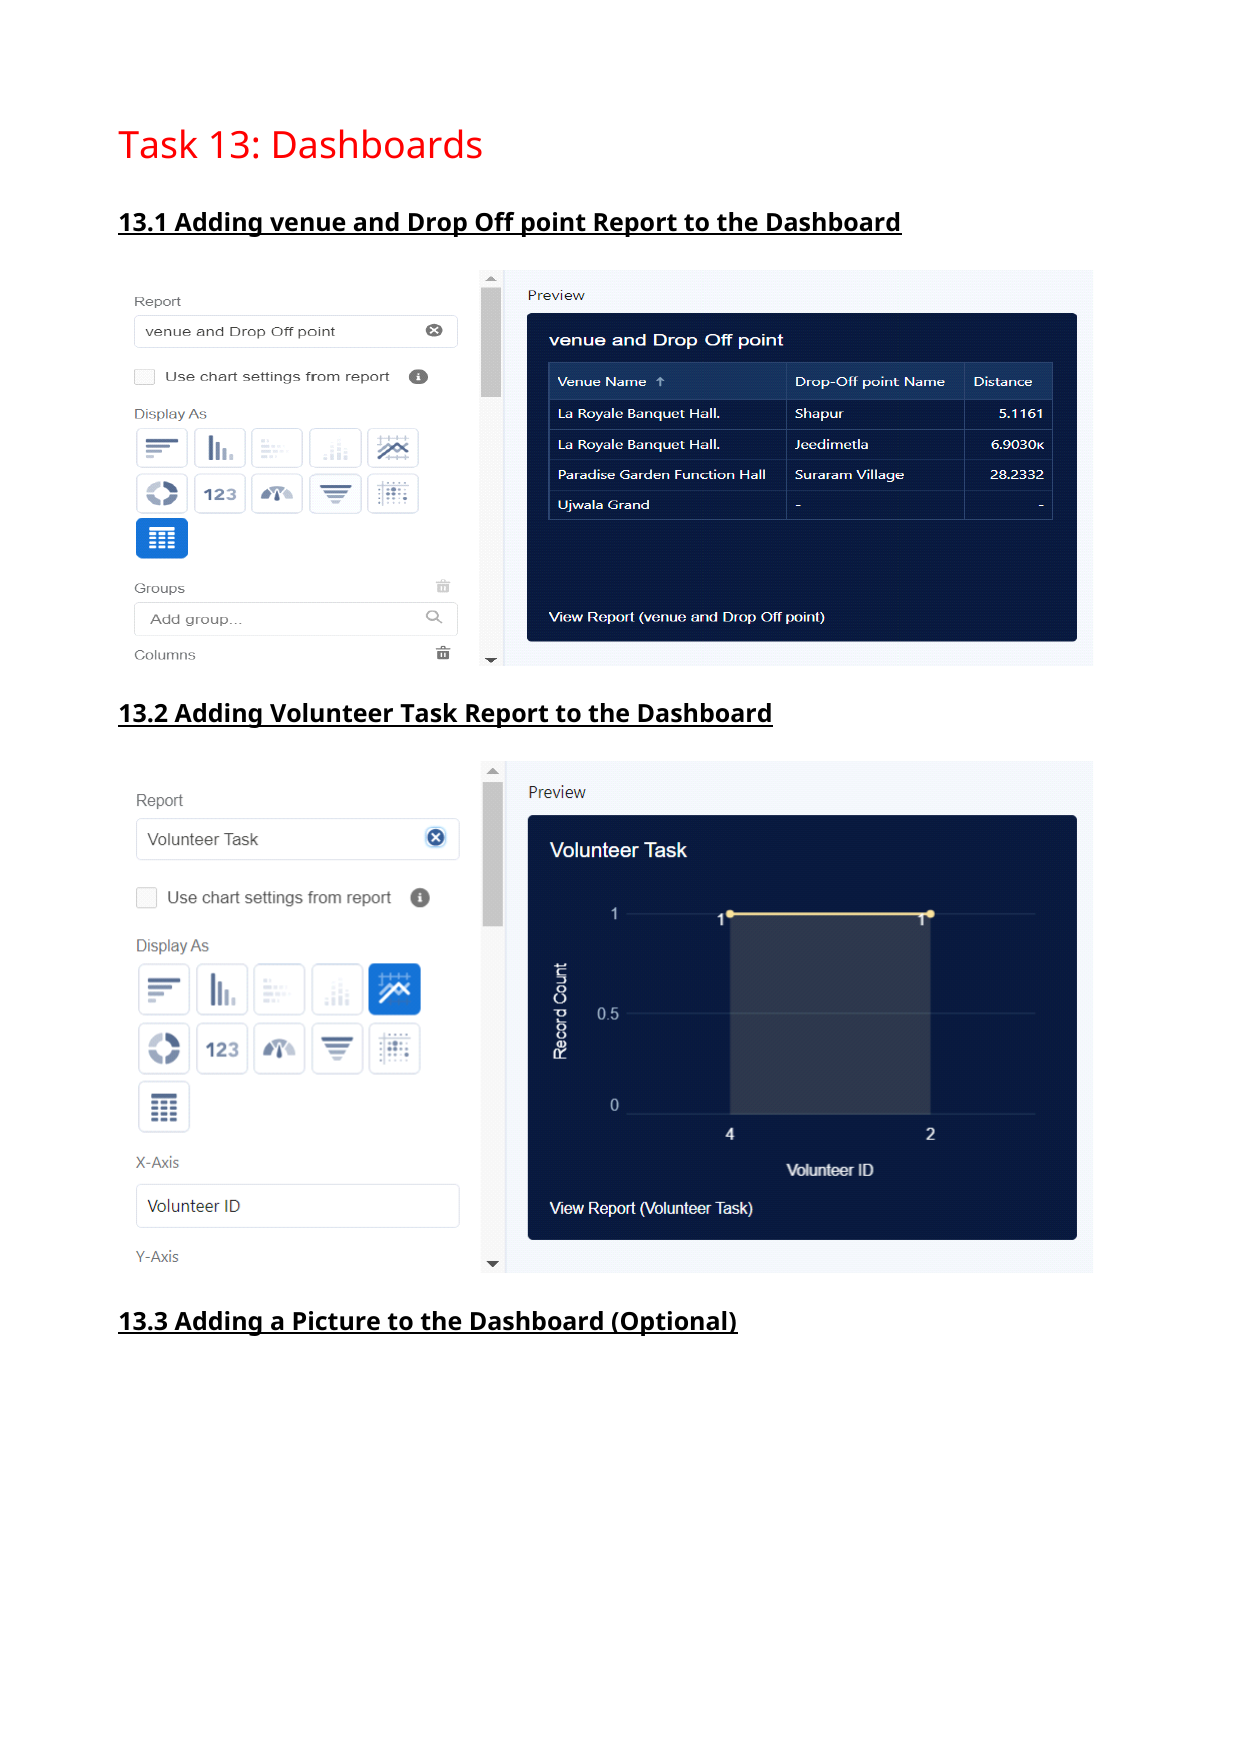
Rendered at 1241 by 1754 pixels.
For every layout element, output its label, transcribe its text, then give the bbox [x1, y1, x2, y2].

text 13.1 Adding venue and Drop Off point Report to the Dashboard [118, 204, 1122, 238]
text 13.2 Adding Volunteer Task Report to the Dashboard [118, 696, 1122, 730]
text Task 13: Dashboards [118, 118, 1122, 169]
text 13.3 Adding a Picture to the Dashboard (Optional) [118, 1303, 1122, 1337]
